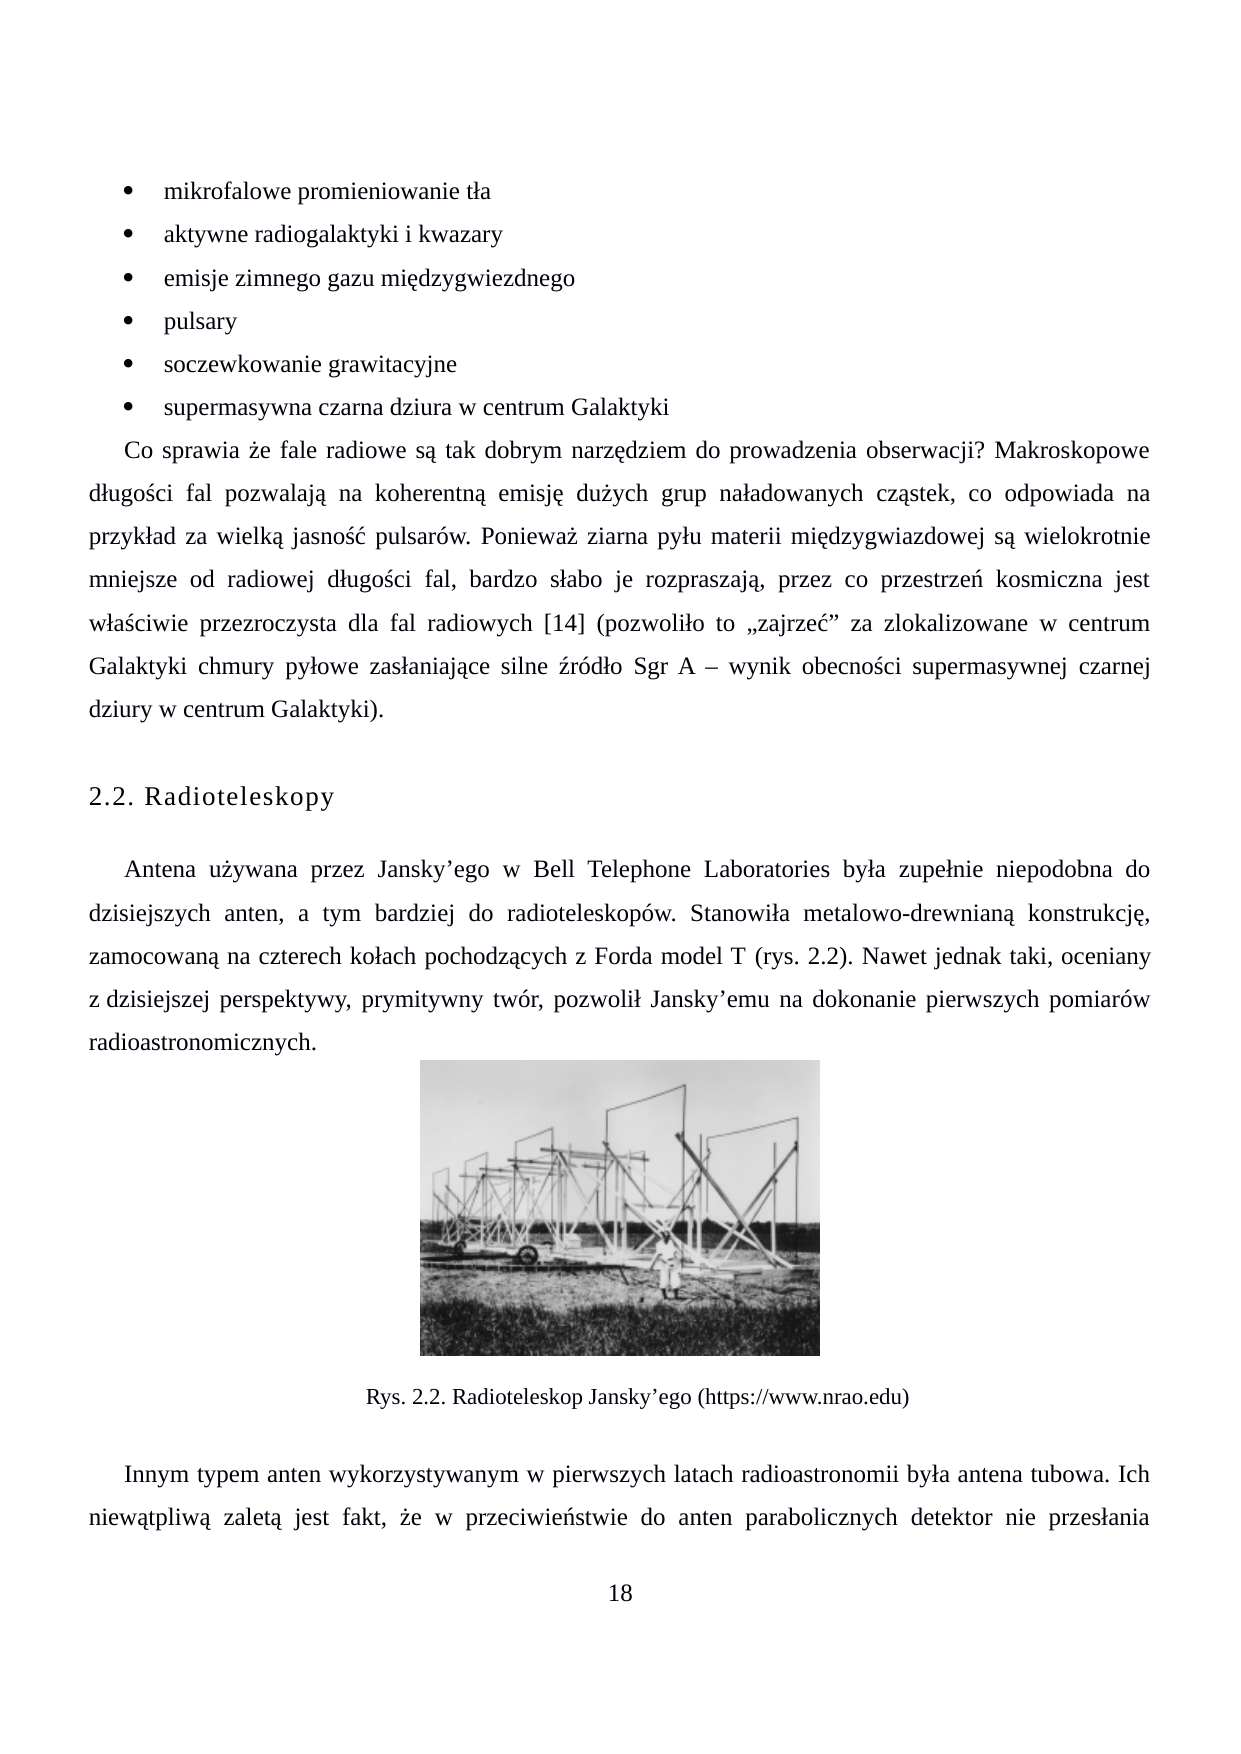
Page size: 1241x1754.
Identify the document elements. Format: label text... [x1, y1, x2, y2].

text Co sprawia że fale radiowe są tak dobrym narzędziem do prowadzenia obserwacji? Makroskopowe długości fal pozwalają na koherentną emisję dużych grup naładowanych cząstek, co odpowiada na przykład za wielką jasność pulsarów. Ponieważ ziarna pyłu materii międzygwiazdowej są wielokrotnie mniejsze od radiowej długości fal, bardzo słabo je rozpraszają, przez co przestrzeń kosmiczna jest właściwie przezroczysta dla fal radiowych [14] (pozwoliło to „zajrzeć” za zlokalizowane w centrum Galaktyki chmury pyłowe zasłaniające silne źródło Sgr A – wynik obecności supermasywnej czarnej dziury w centrum Galaktyki). [88, 435, 1152, 723]
subtitle 2.2. Radioteleskopy [88, 780, 1152, 811]
text Innym typem anten wykorzystywanym w pierwszych latach radioastronomii była antena tubowa. Ich niewątpliwą zaletą jest fakt, że w przeciwieństwie do anten parabolicznych detektor nie przesłania [88, 1459, 1152, 1531]
list supermasywna czarna dziura w centrum Galaktyki [88, 392, 1152, 421]
list emisje zimnego gazu międzygwiezdnego [88, 263, 1152, 291]
list aktywne radiogalaktyki i kwazary [88, 219, 1152, 248]
text Rys. 2.2. Radioteleskop Jansky’ego (https://www.nrao.edu) [88, 1070, 1152, 1410]
list soczewkowanie grawitacyjne [88, 349, 1152, 378]
picture [420, 1060, 820, 1356]
text Antena używana przez Jansky’ego w Bell Telephone Laboratories była zupełnie niepodobna do dzisiejszych anten, a tym bardziej do radioteleskopów. Stanowiła metalowo-drewnianą konstrukcję, zamocowaną na czterech kołach pochodzących z Forda model T (rys. 2.2). Nawet jednak taki, oceniany z dzisiejszej perspektywy, prymitywny twór, pozwolił Jansky’emu na dokonanie pierwszych pomiarów radioastronomicznych. [88, 854, 1152, 1056]
list pulsary [88, 306, 1152, 334]
list mikrofalowe promieniowanie tła [88, 176, 1152, 205]
